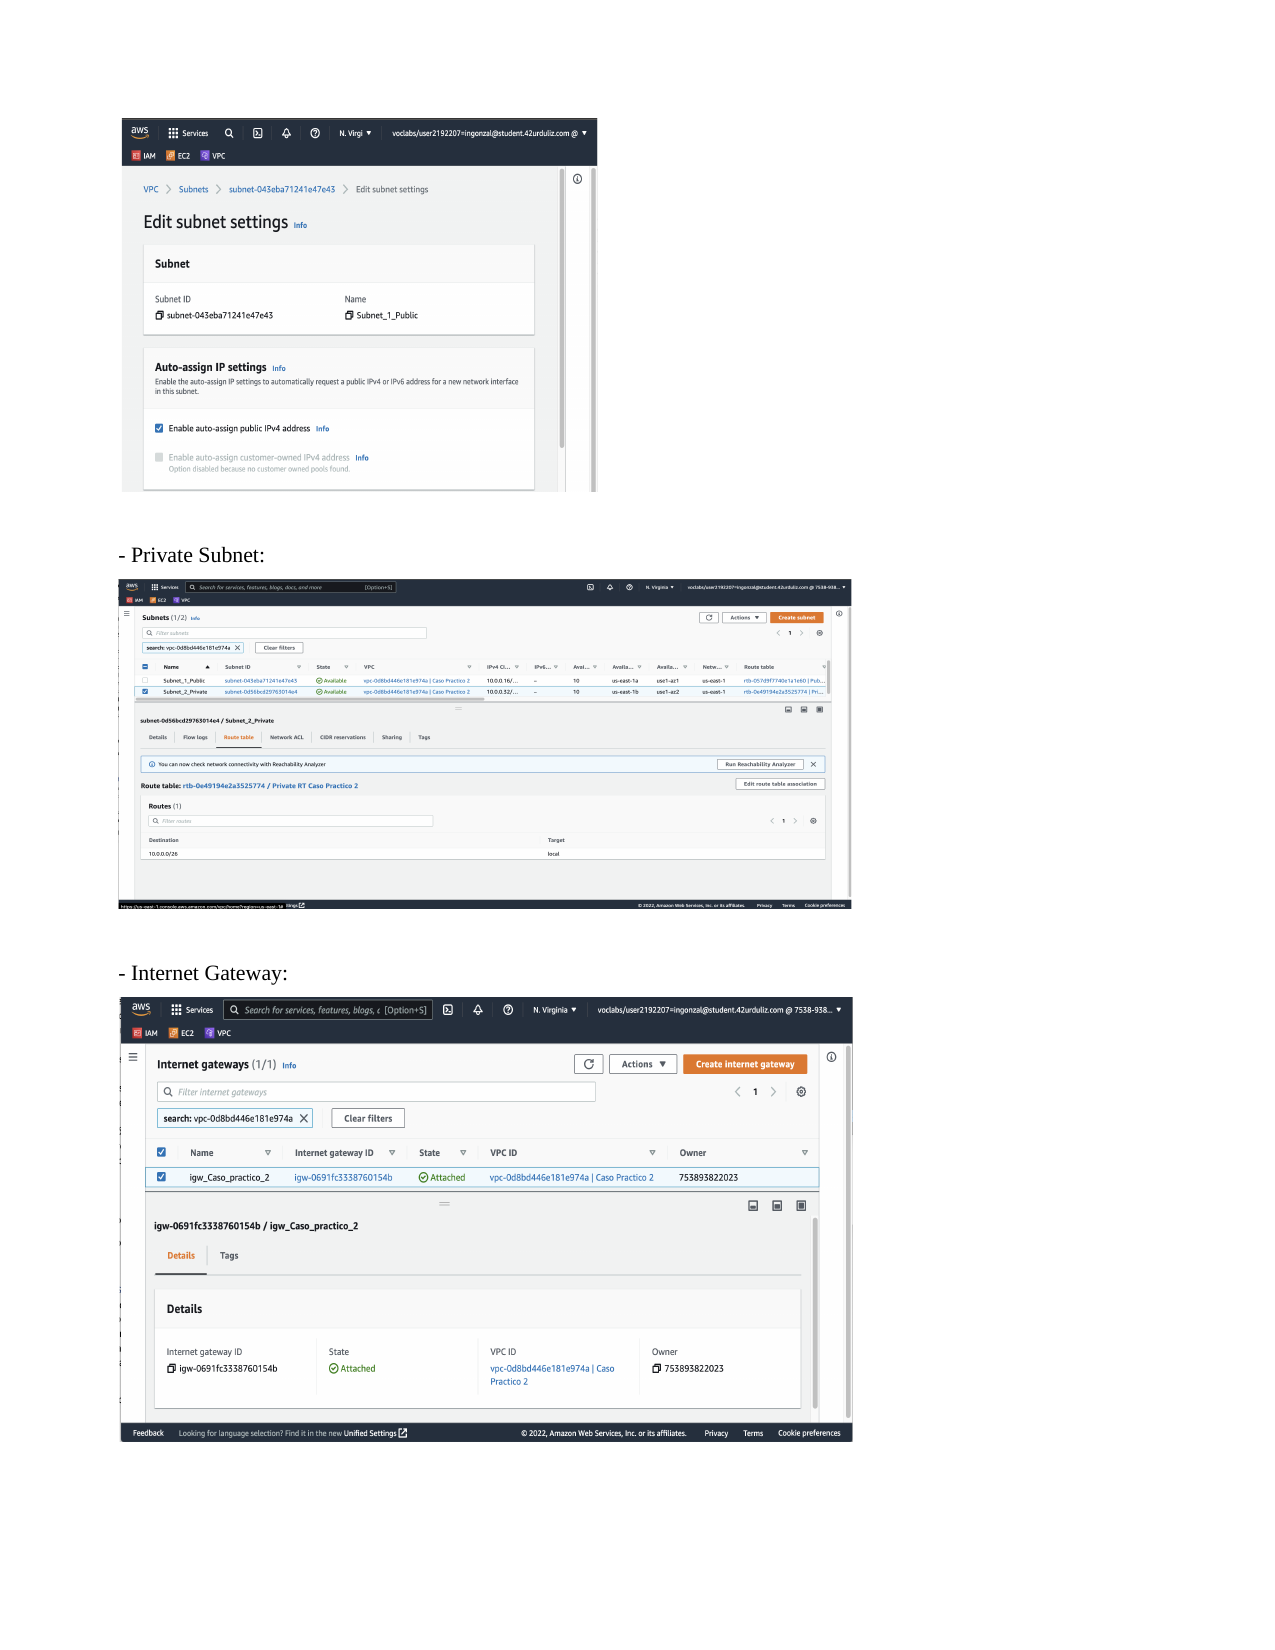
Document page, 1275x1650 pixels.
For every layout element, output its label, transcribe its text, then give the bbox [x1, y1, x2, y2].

picture [119, 997, 853, 1442]
text - Private Subnet: [118, 542, 1157, 567]
picture [118, 579, 852, 909]
text - Internet Gateway: [118, 959, 1157, 985]
picture [121, 118, 598, 492]
